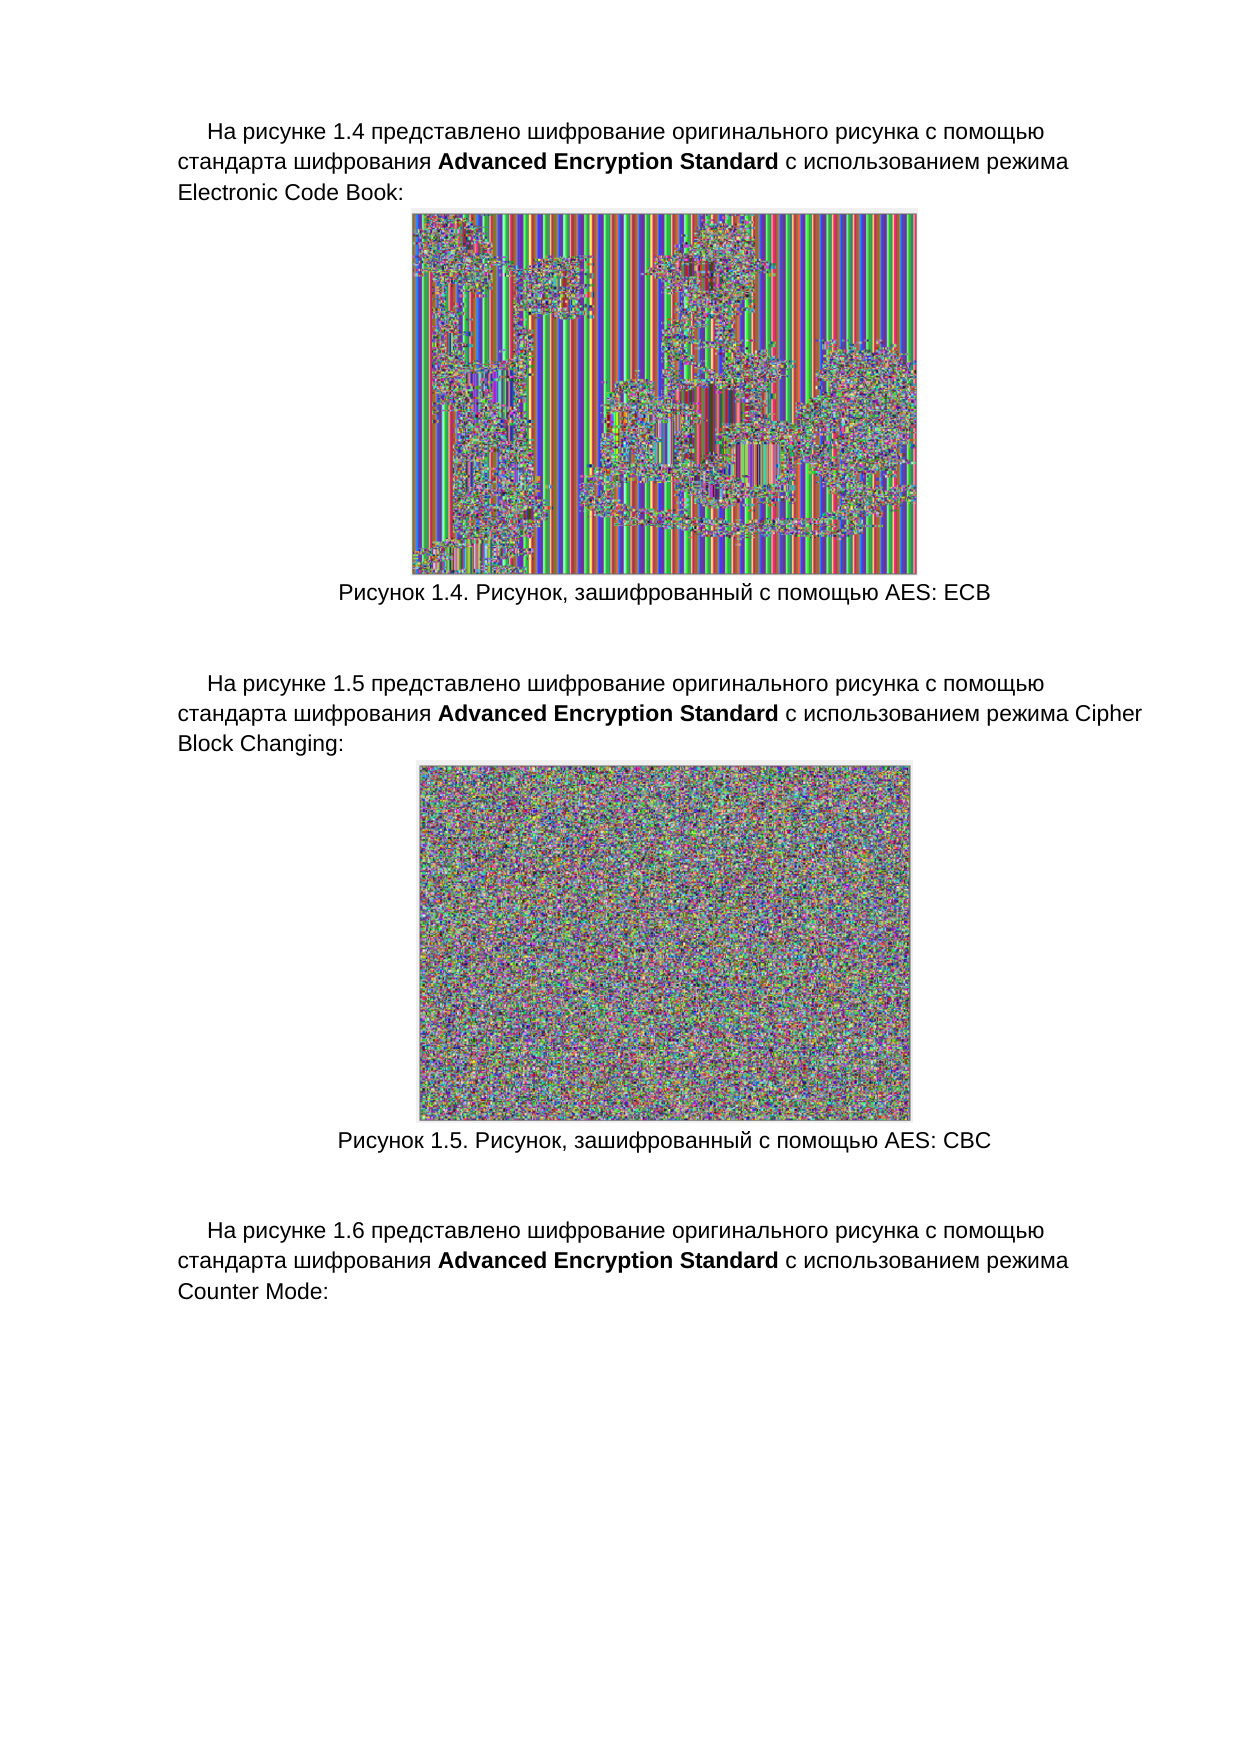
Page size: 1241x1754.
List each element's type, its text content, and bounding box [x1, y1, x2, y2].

text Рисунок 1.4. Рисунок, зашифрованный с помощью AES: ECB [177, 579, 1152, 605]
text На рисунке 1.6 представлено шифрование оригинального рисунка с помощью стандарта шифрования Advanced Encryption Standard с использованием режима Counter Mode: [177, 1217, 1152, 1304]
text Рисунок 1.5. Рисунок, зашифрованный с помощью AES: CBC [177, 1127, 1152, 1153]
picture [410, 208, 919, 576]
text На рисунке 1.4 представлено шифрование оригинального рисунка с помощью стандарта шифрования Advanced Encryption Standard с использованием режима Electronic Code Book: [177, 118, 1152, 205]
picture [415, 760, 914, 1123]
text На рисунке 1.5 представлено шифрование оригинального рисунка с помощью стандарта шифрования Advanced Encryption Standard с использованием режима Cipher Block Changing: [177, 669, 1152, 756]
